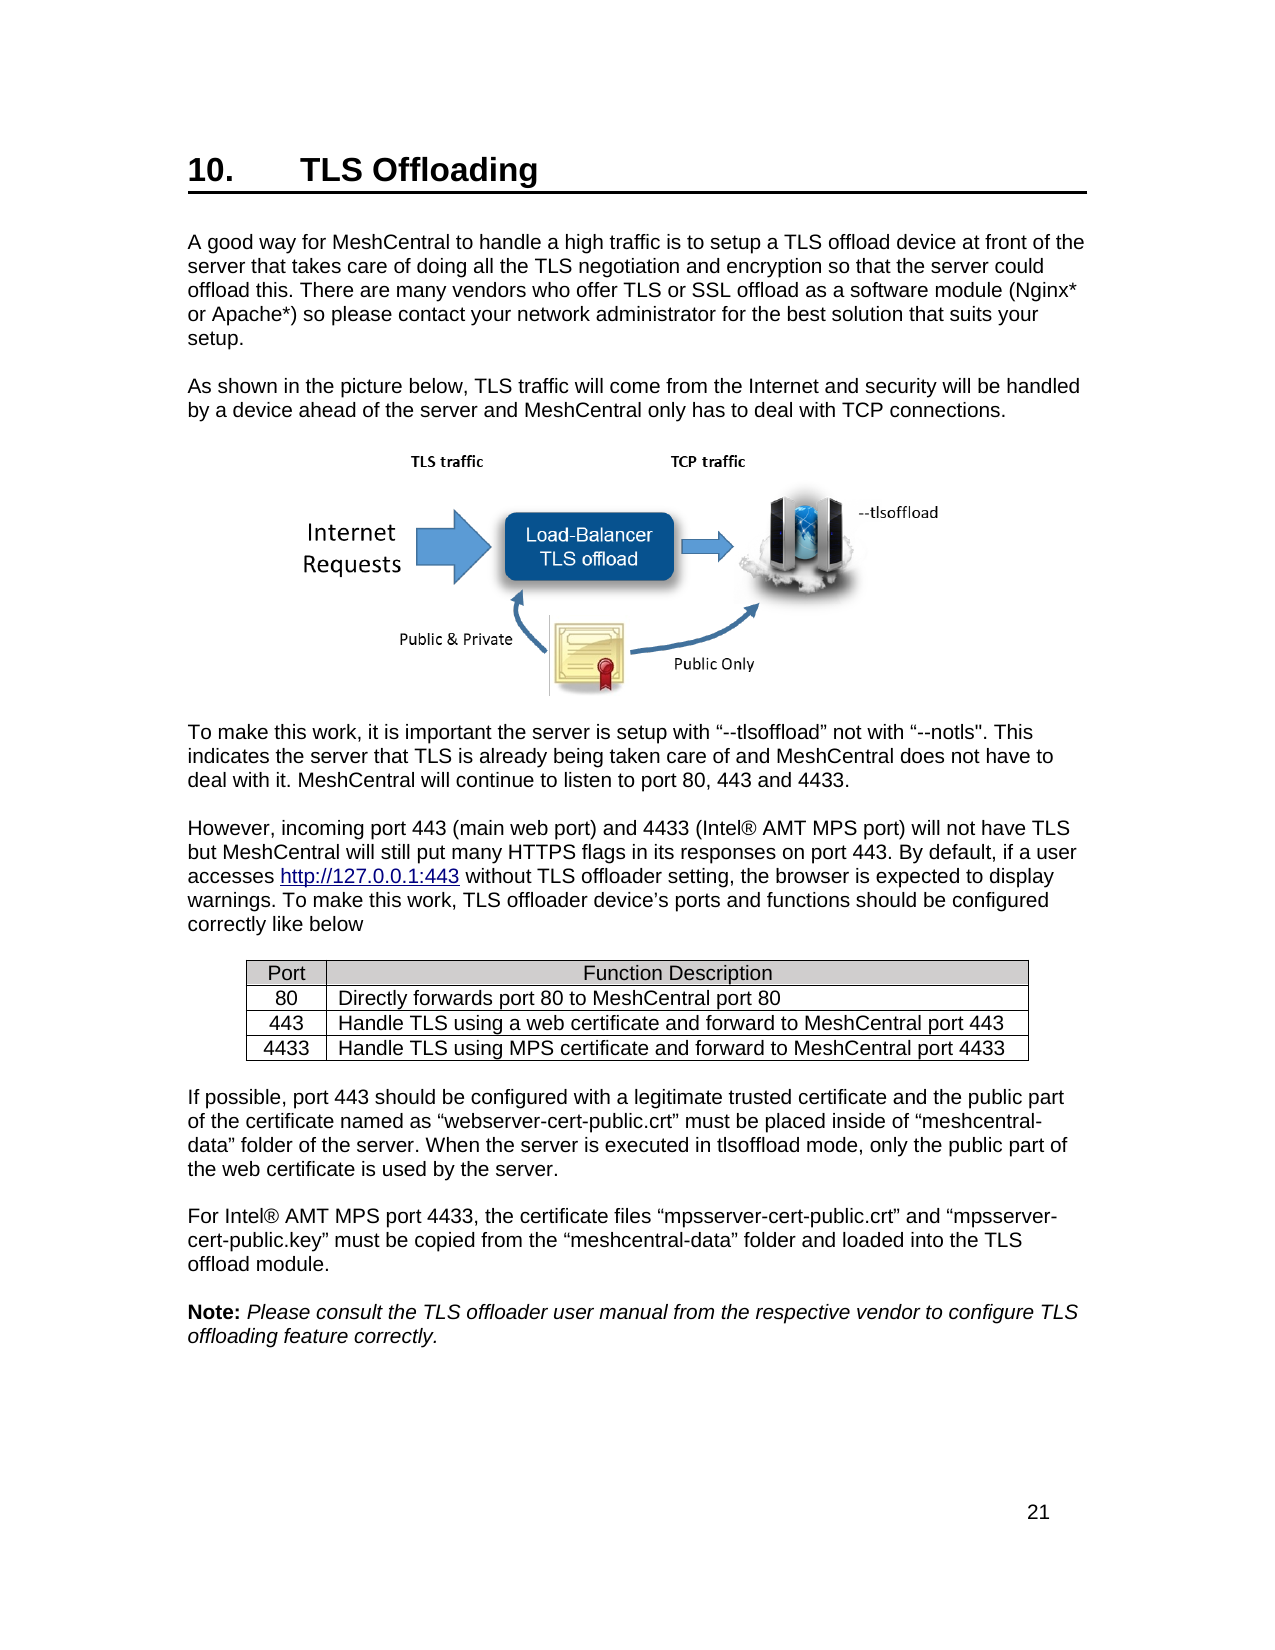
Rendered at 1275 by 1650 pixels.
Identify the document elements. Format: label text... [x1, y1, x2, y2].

text However, incoming port 443 (main web port) and 4433 (Intel® AMT MPS port) will not have TLS but MeshCentral will still put many HTTPS flags in its responses on port 443. By default, if a user accesses http://127.0.0.1:443 without TLS offloader setting, the browser is expected to display warnings. To make this work, TLS offloader device’s ports and functions should be configured correctly like below [187, 816, 1087, 936]
text Note: Please consult the TLS offloader user manual from the respective vendor to configure TLS offloading feature correctly. [187, 1300, 1087, 1348]
table_cell 4433 [247, 1036, 326, 1059]
text As shown in the picture below, TLS traffic will come from the Internet and security will be handled by a device ahead of the server and MeshCentral only has to deal with TCP connections. [187, 374, 1087, 422]
table_cell Directly forwards port 80 to MeshCentral port 80 [327, 986, 1028, 1009]
text A good way for MeshCentral to handle a high traffic is to setup a TLS offload device at front of the server that takes care of doing all the TLS negotiation and encryption so that the server could offload this. There are many vendors who offer TLS or SSL offload as a software module (Nginx* or Apache*) so please contact your network administrator for the best solution that suits your setup. [187, 230, 1087, 350]
subtitle TLS Offloading [187, 150, 1087, 194]
text For Intel® AMT MPS port 4433, the certificate files “mpsserver-cert-public.crt” and “mpsserver-cert-public.key” must be copied from the “meshcentral-data” folder and loaded into the TLS offload module. [187, 1204, 1087, 1276]
text To make this work, it is important the server is setup with “--tlsoffload” not with “--notls". This indicates the server that TLS is already being taken care of and MeshCentral does not have to deal with it. MeshCentral will continue to listen to port 80, 443 and 4433. [187, 720, 1087, 792]
table_cell Handle TLS using a web certificate and forward to MeshCentral port 443 [327, 1011, 1028, 1034]
table_cell 80 [247, 986, 326, 1009]
text If possible, port 443 should be configured with a legitimate trusted certificate and the public part of the certificate named as “webserver-cert-public.crt” must be placed inside of “meshcentral-data” folder of the server. When the server is executed in tlsoffload mode, only the public part of the web certificate is used by the server. [187, 1084, 1087, 1180]
table_cell Handle TLS using MPS certificate and forward to MeshCentral port 4433 [327, 1036, 1028, 1059]
table_header Function Description [327, 961, 1028, 984]
table_header Port [247, 961, 326, 984]
table_cell 443 [247, 1011, 326, 1034]
